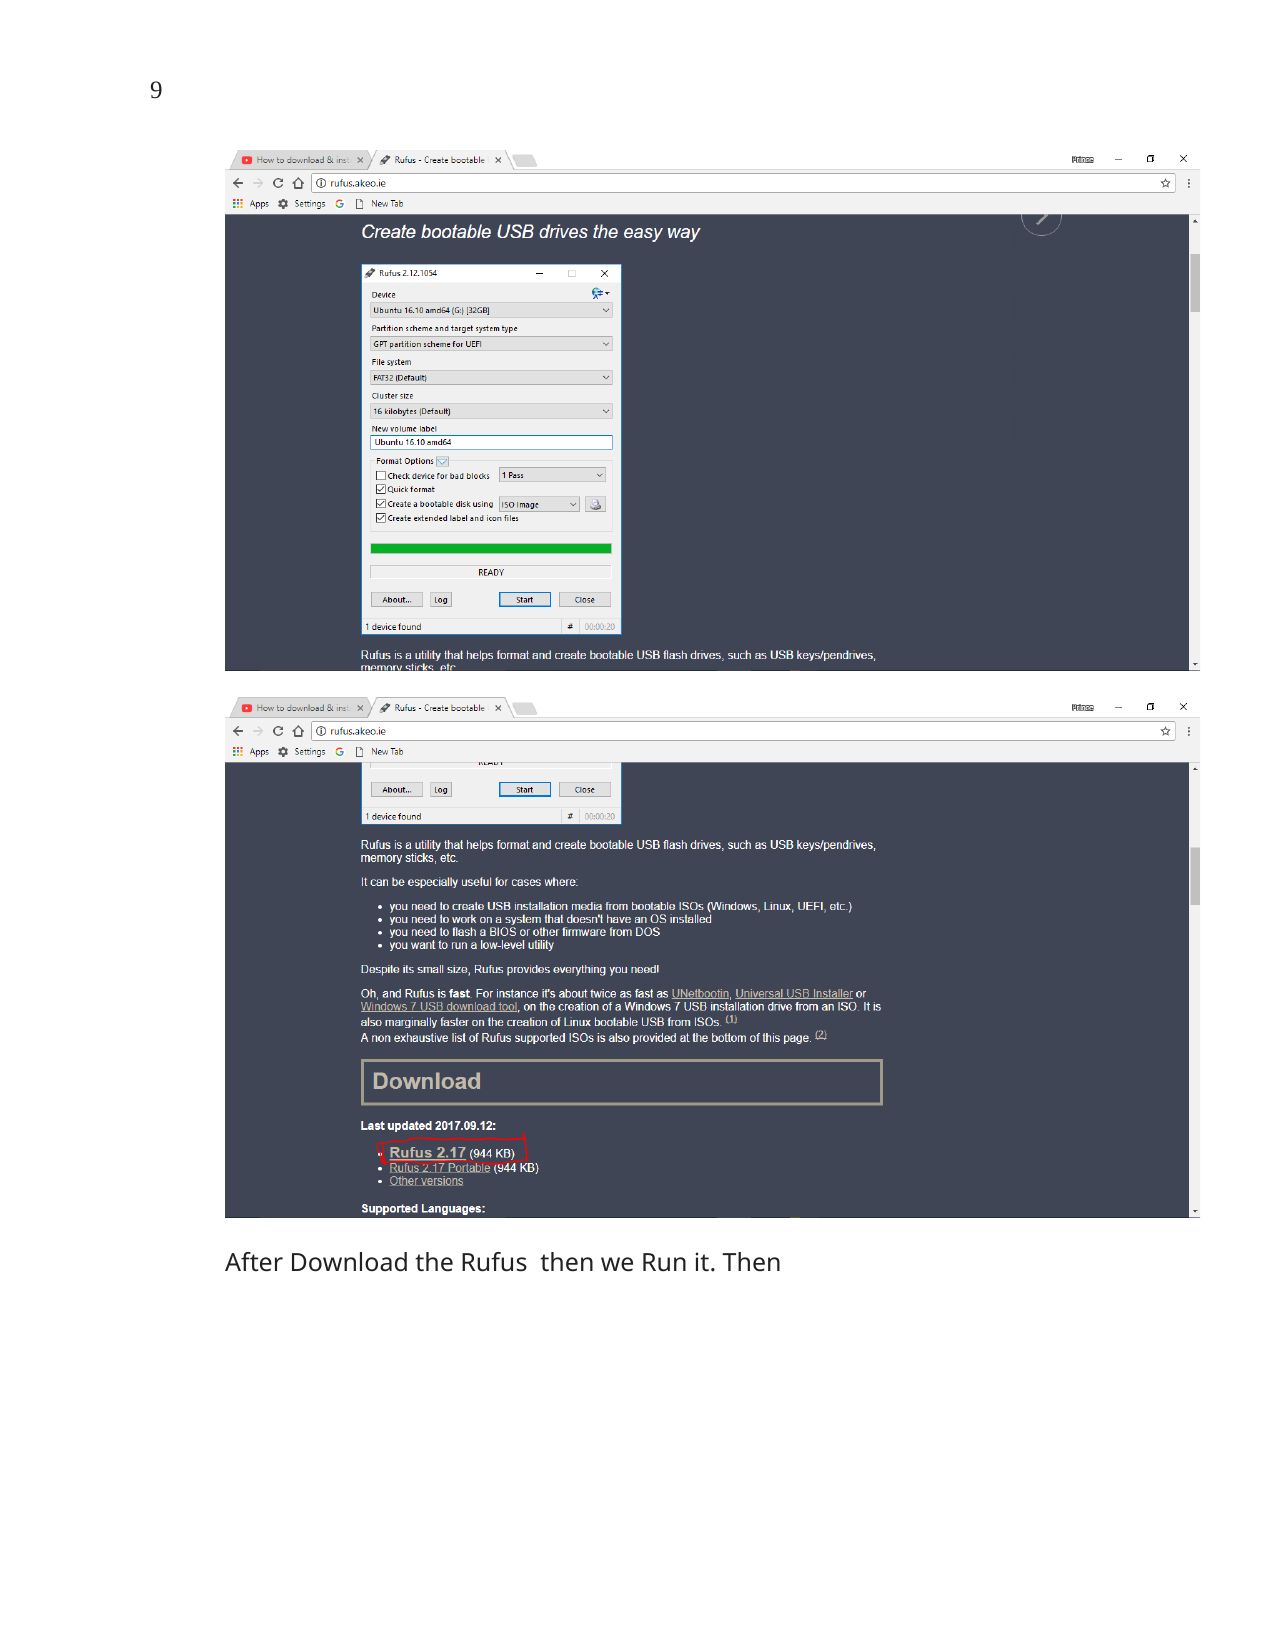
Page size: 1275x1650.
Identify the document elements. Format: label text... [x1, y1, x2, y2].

list After Download the Rufus then we Run it. Then [225, 1244, 1125, 1279]
